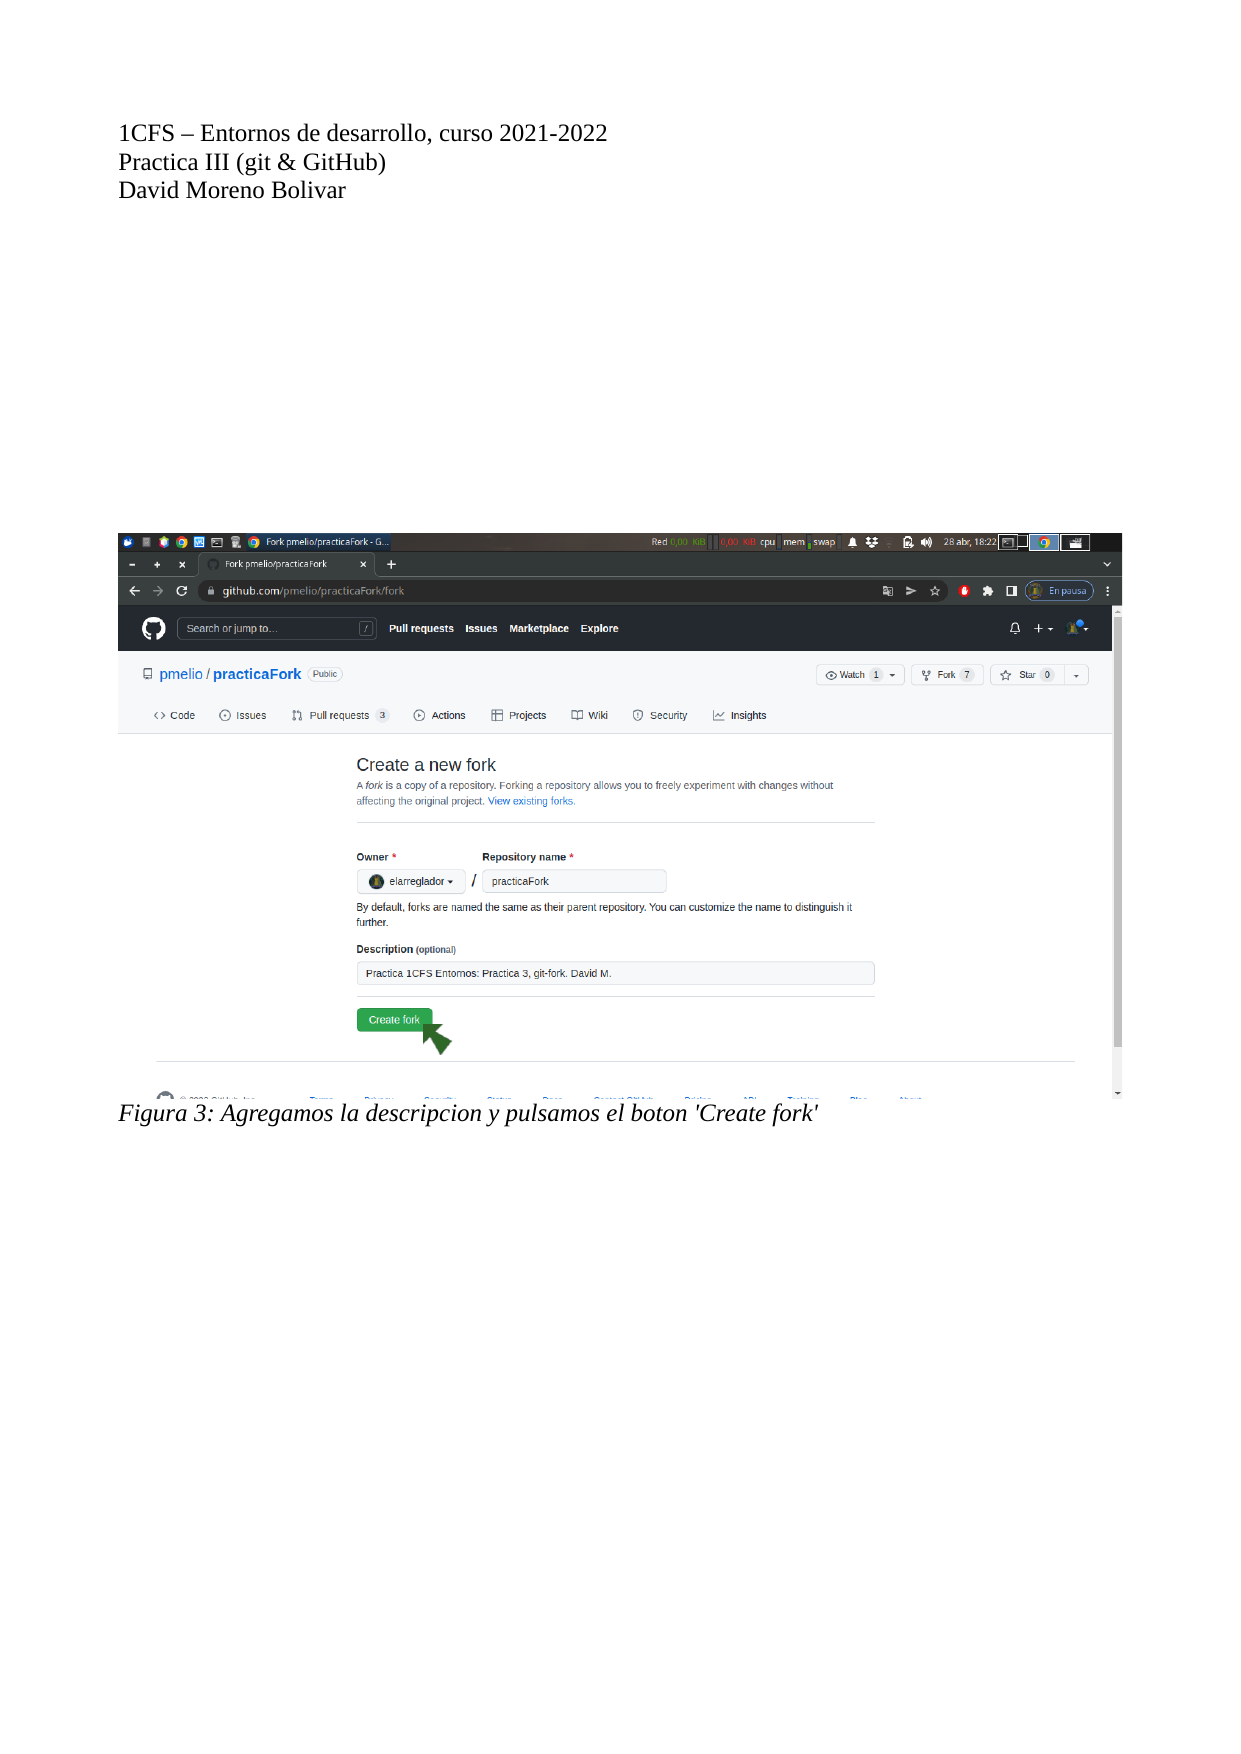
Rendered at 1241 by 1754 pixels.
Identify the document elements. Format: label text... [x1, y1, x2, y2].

picture [118, 533, 1123, 1099]
text Figura 3: Agregamos la descripcion y pulsamos el boton 'Create fork' [118, 1099, 1122, 1127]
